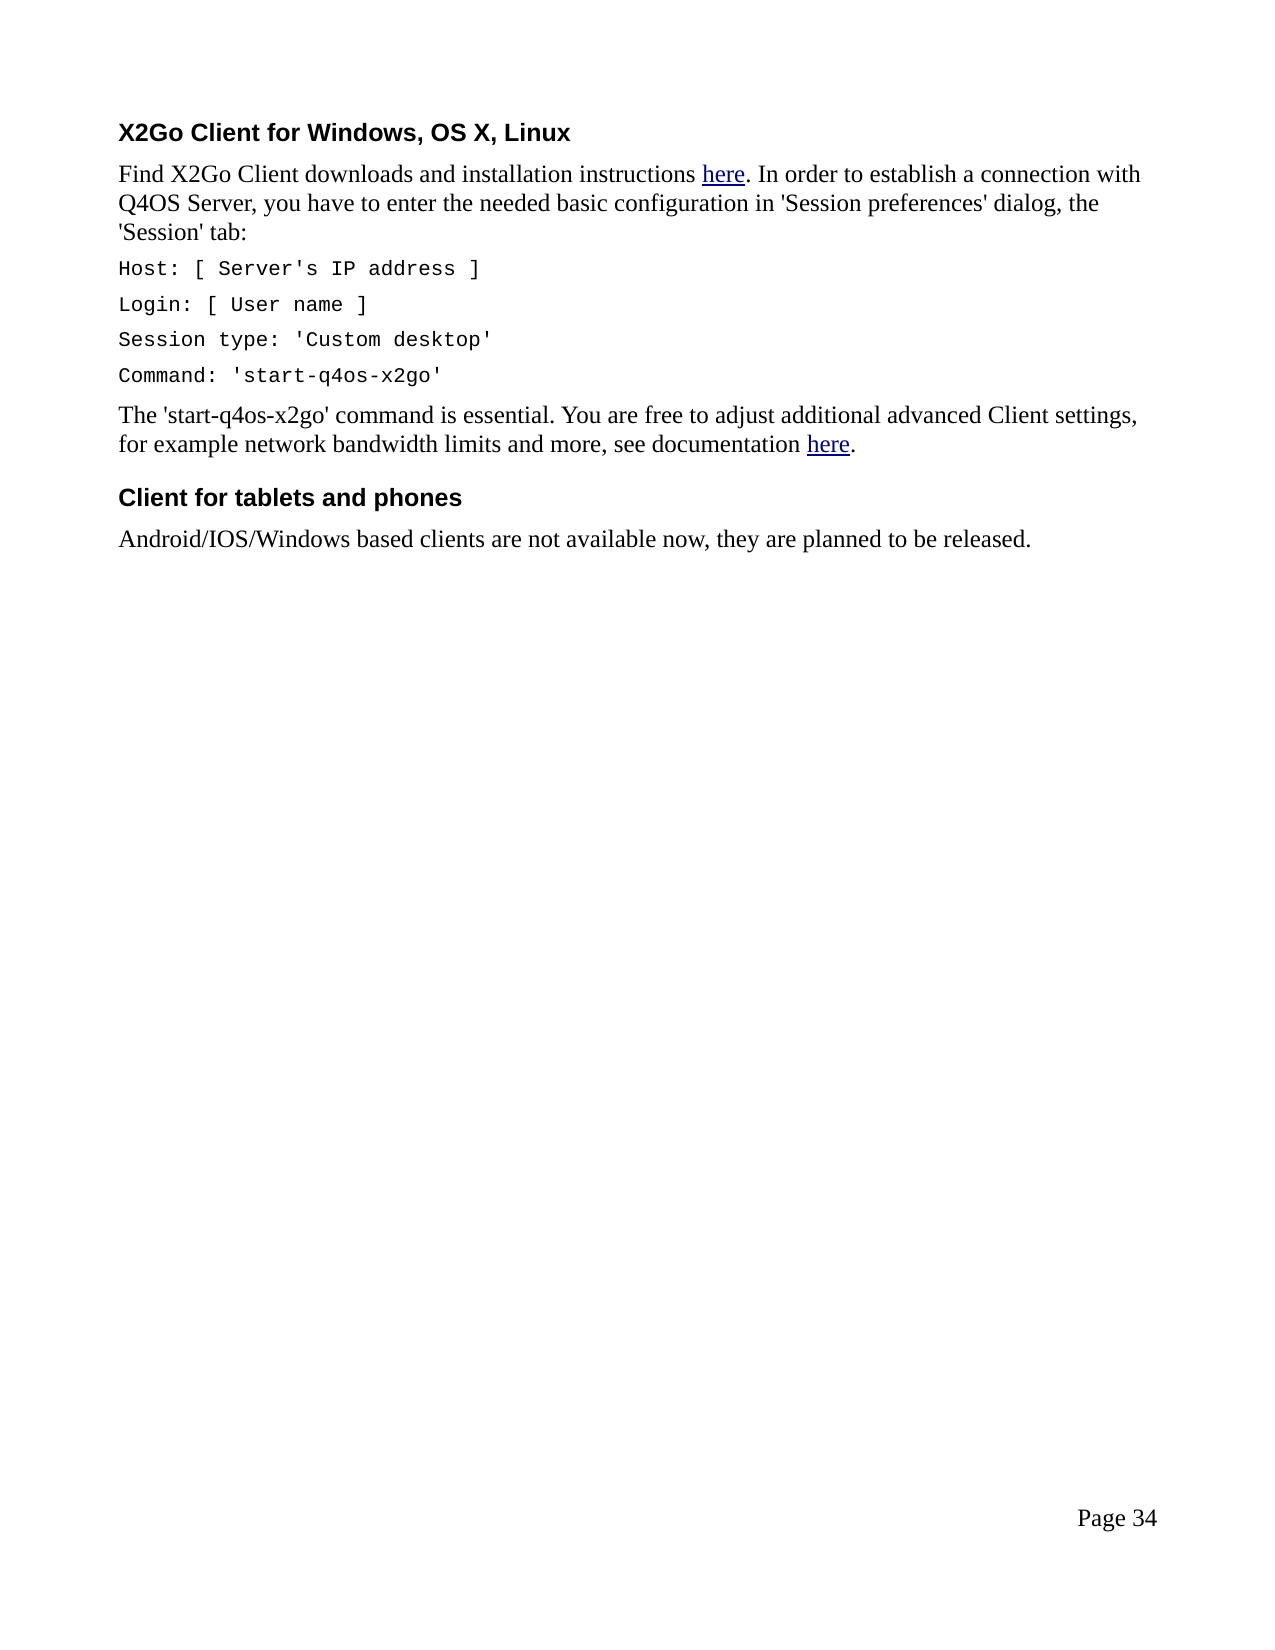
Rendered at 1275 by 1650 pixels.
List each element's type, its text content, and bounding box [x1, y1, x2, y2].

text Login: [ User name ] [118, 294, 1157, 317]
text Session type: 'Custom desktop' [118, 329, 1157, 353]
text Host: [ Server's IP address ] [118, 258, 1157, 282]
subtitle Client for tablets and phones [118, 483, 1157, 512]
subtitle X2Go Client for Windows, OS X, Linux [118, 118, 1157, 147]
text Android/IOS/Windows based clients are not available now, they are planned to be released. [118, 524, 1157, 553]
text Command: 'start-q4os-x2go' [118, 365, 1157, 389]
text The 'start-q4os-x2go' command is essential. You are free to adjust additional advanced Client settings, for example network bandwidth limits and more, see documentation here. [118, 401, 1157, 458]
text Find X2Go Client downloads and installation instructions here. In order to establish a connection with Q4OS Server, you have to enter the needed basic configuration in 'Session preferences' dialog, the 'Session' tab: [118, 159, 1157, 246]
